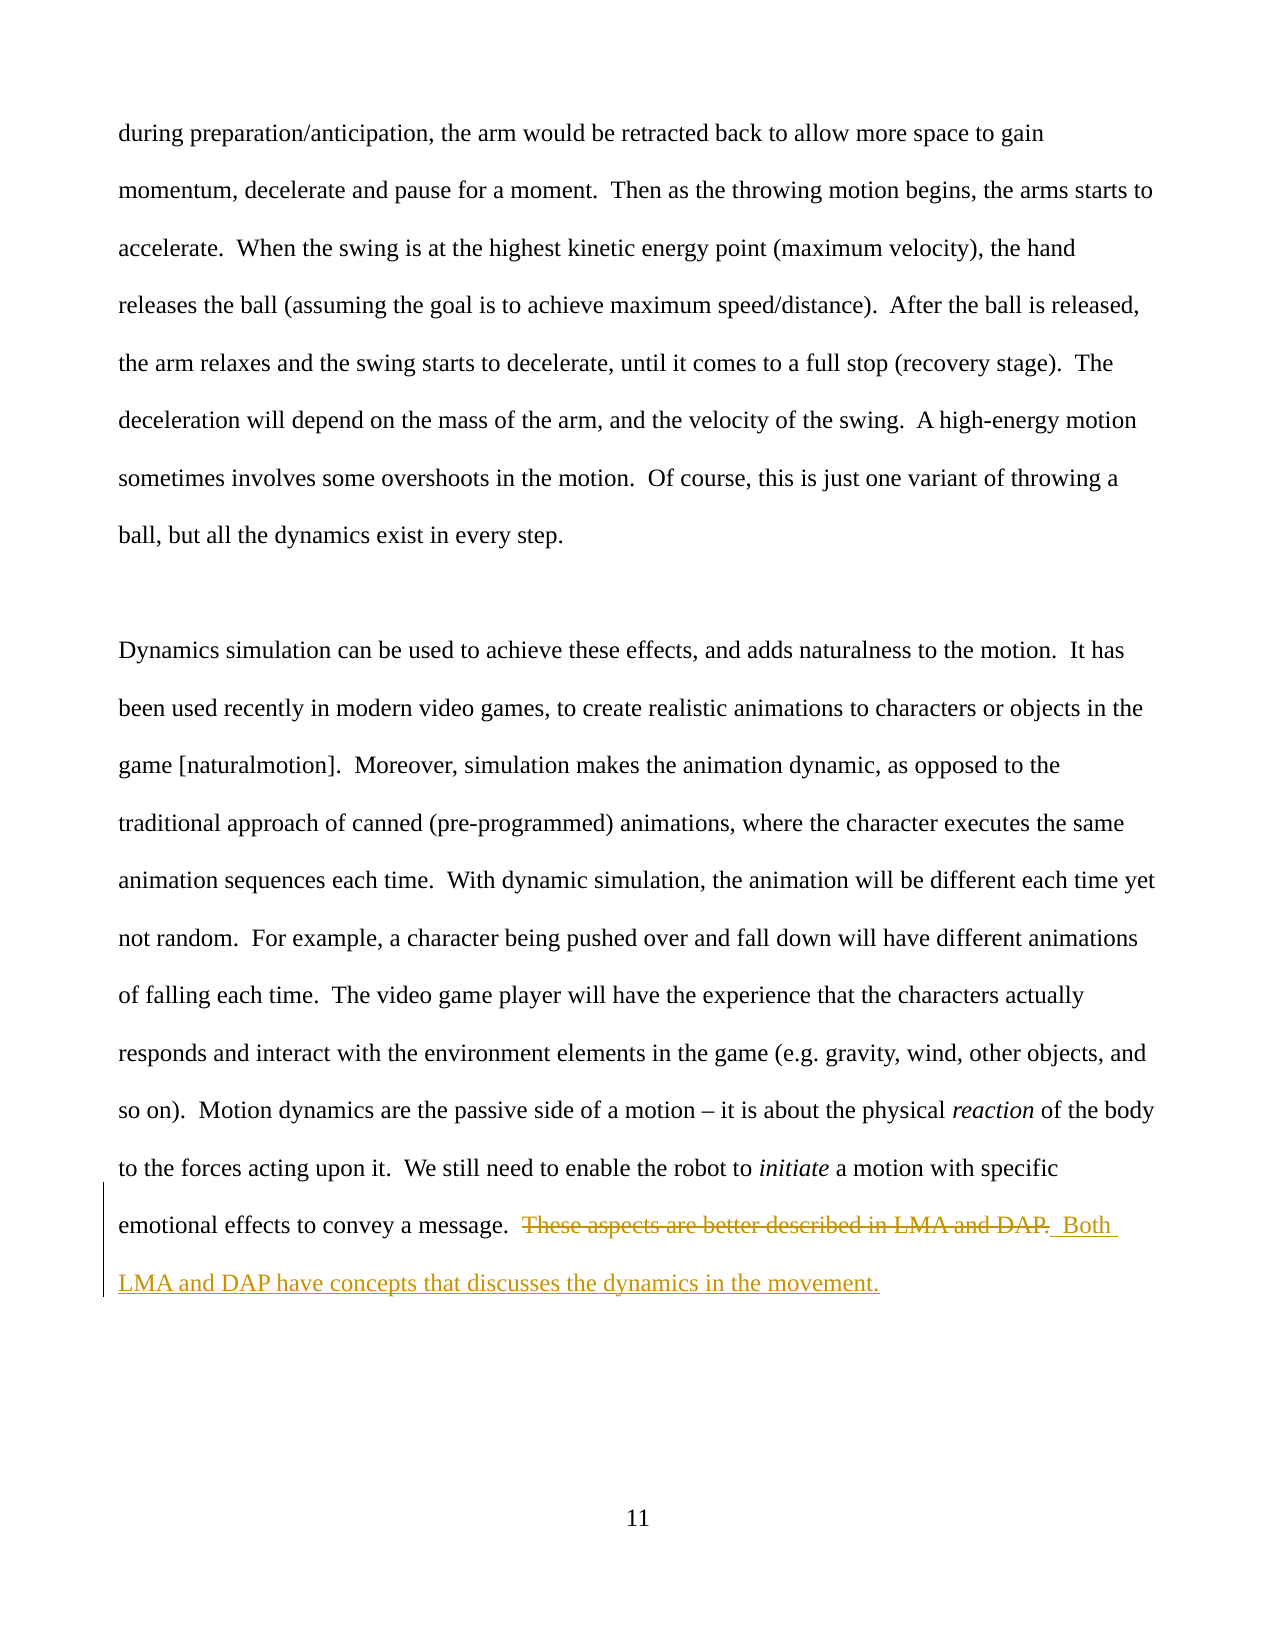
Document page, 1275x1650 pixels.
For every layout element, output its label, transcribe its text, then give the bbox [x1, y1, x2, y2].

text during preparation/anticipation, the arm would be retracted back to allow more space to gain momentum, decelerate and pause for a moment. Then as the throwing motion begins, the arms starts to accelerate. When the swing is at the highest kinetic energy point (maximum velocity), the hand releases the ball (assuming the goal is to achieve maximum speed/distance). After the ball is released, the arm relaxes and the swing starts to decelerate, until it comes to a full stop (recovery stage). The deceleration will depend on the mass of the arm, and the velocity of the swing. A high-energy motion sometimes involves some overshoots in the motion. Of course, this is just one variant of throwing a ball, but all the dynamics exist in every step. [118, 118, 1157, 549]
text Dynamics simulation can be used to achieve these effects, and adds naturalness to the motion. It has been used recently in modern video games, to create realistic animations to characters or objects in the game [naturalmotion]. Moreover, simulation makes the animation dynamic, as opposed to the traditional approach of canned (pre-programmed) animations, where the character executes the same animation sequences each time. With dynamic simulation, the animation will be different each time yet not random. For example, a character being pushed over and fall down will have different animations of falling each time. The video game player will have the experience that the characters actually responds and interact with the environment elements in the game (e.g. gravity, wind, other objects, and so on). Motion dynamics are the passive side of a motion – it is about the physical reaction of the body to the forces acting upon it. We still need to enable the robot to initiate a motion with specific emotional effects to convey a message. Both LMA and DAP have concepts that discusses the dynamics in the movement. [118, 636, 1157, 1297]
